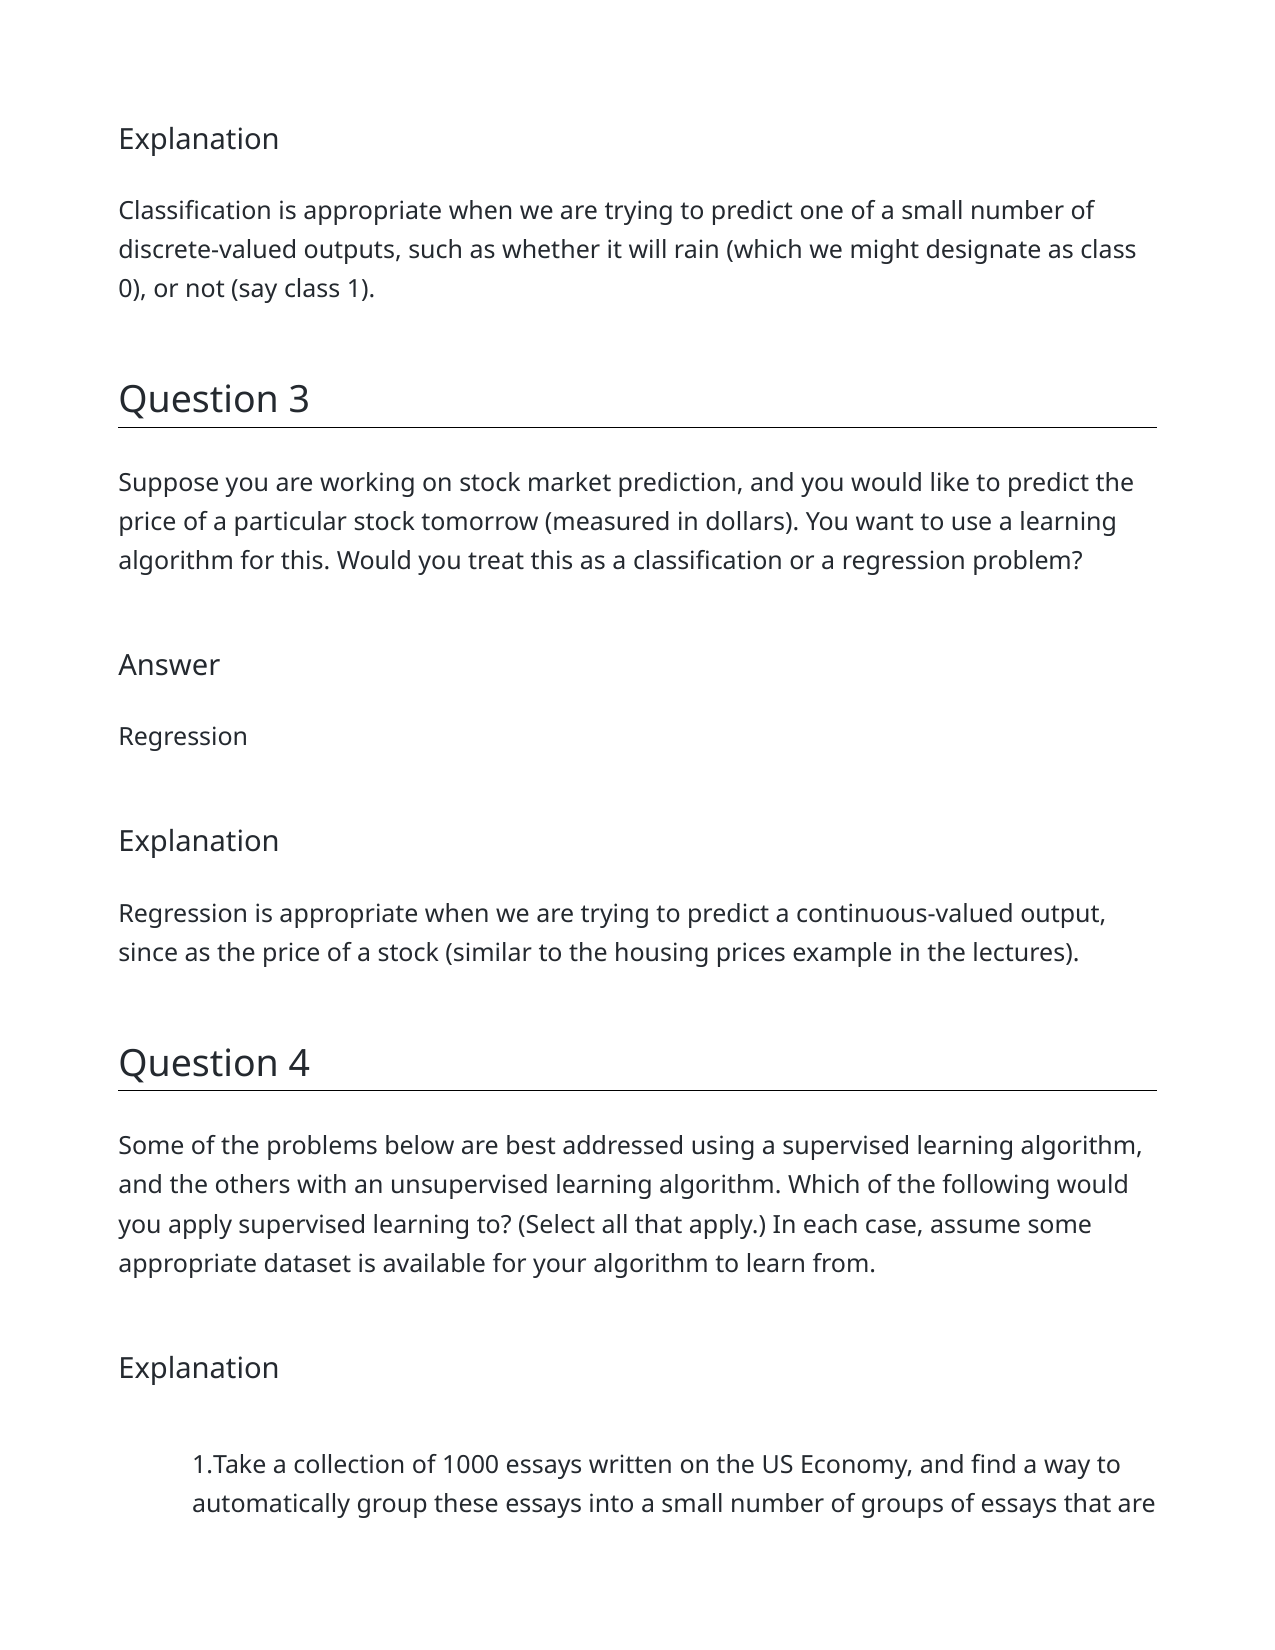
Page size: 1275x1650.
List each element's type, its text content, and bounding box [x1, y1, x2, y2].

subtitle Answer [118, 644, 1157, 684]
text Suppose you are working on stock market prediction, and you would like to predict the price of a particular stock tomorrow (measured in dollars). You want to use a learning algorithm for this. Would you treat this as a classification or a regression problem? [118, 464, 1157, 577]
subtitle Question 3 [118, 373, 1157, 427]
text Regression [118, 719, 1157, 753]
text Some of the problems below are best addressed using a supervised learning algorithm, and the others with an unsupervised learning algorithm. Which of the following would you apply supervised learning to? (Select all that apply.) In each case, assume some appropriate dataset is available for your algorithm to learn from. [118, 1128, 1157, 1279]
text Regression is appropriate when we are trying to predict a continuous-valued output, since as the price of a stock (similar to the housing prices example in the lectures). [118, 895, 1157, 968]
subtitle Explanation [118, 1347, 1157, 1387]
list Take a collection of 1000 essays written on the US Economy, and find a way to automatically group these essays into a small number of groups of essays that are [118, 1447, 1157, 1520]
subtitle Explanation [118, 821, 1157, 860]
subtitle Question 4 [118, 1036, 1157, 1090]
subtitle Explanation [118, 118, 1157, 158]
text Classification is appropriate when we are trying to predict one of a small number of discrete-valued outputs, such as whether it will rain (which we might designate as class 0), or not (say class 1). [118, 193, 1157, 305]
